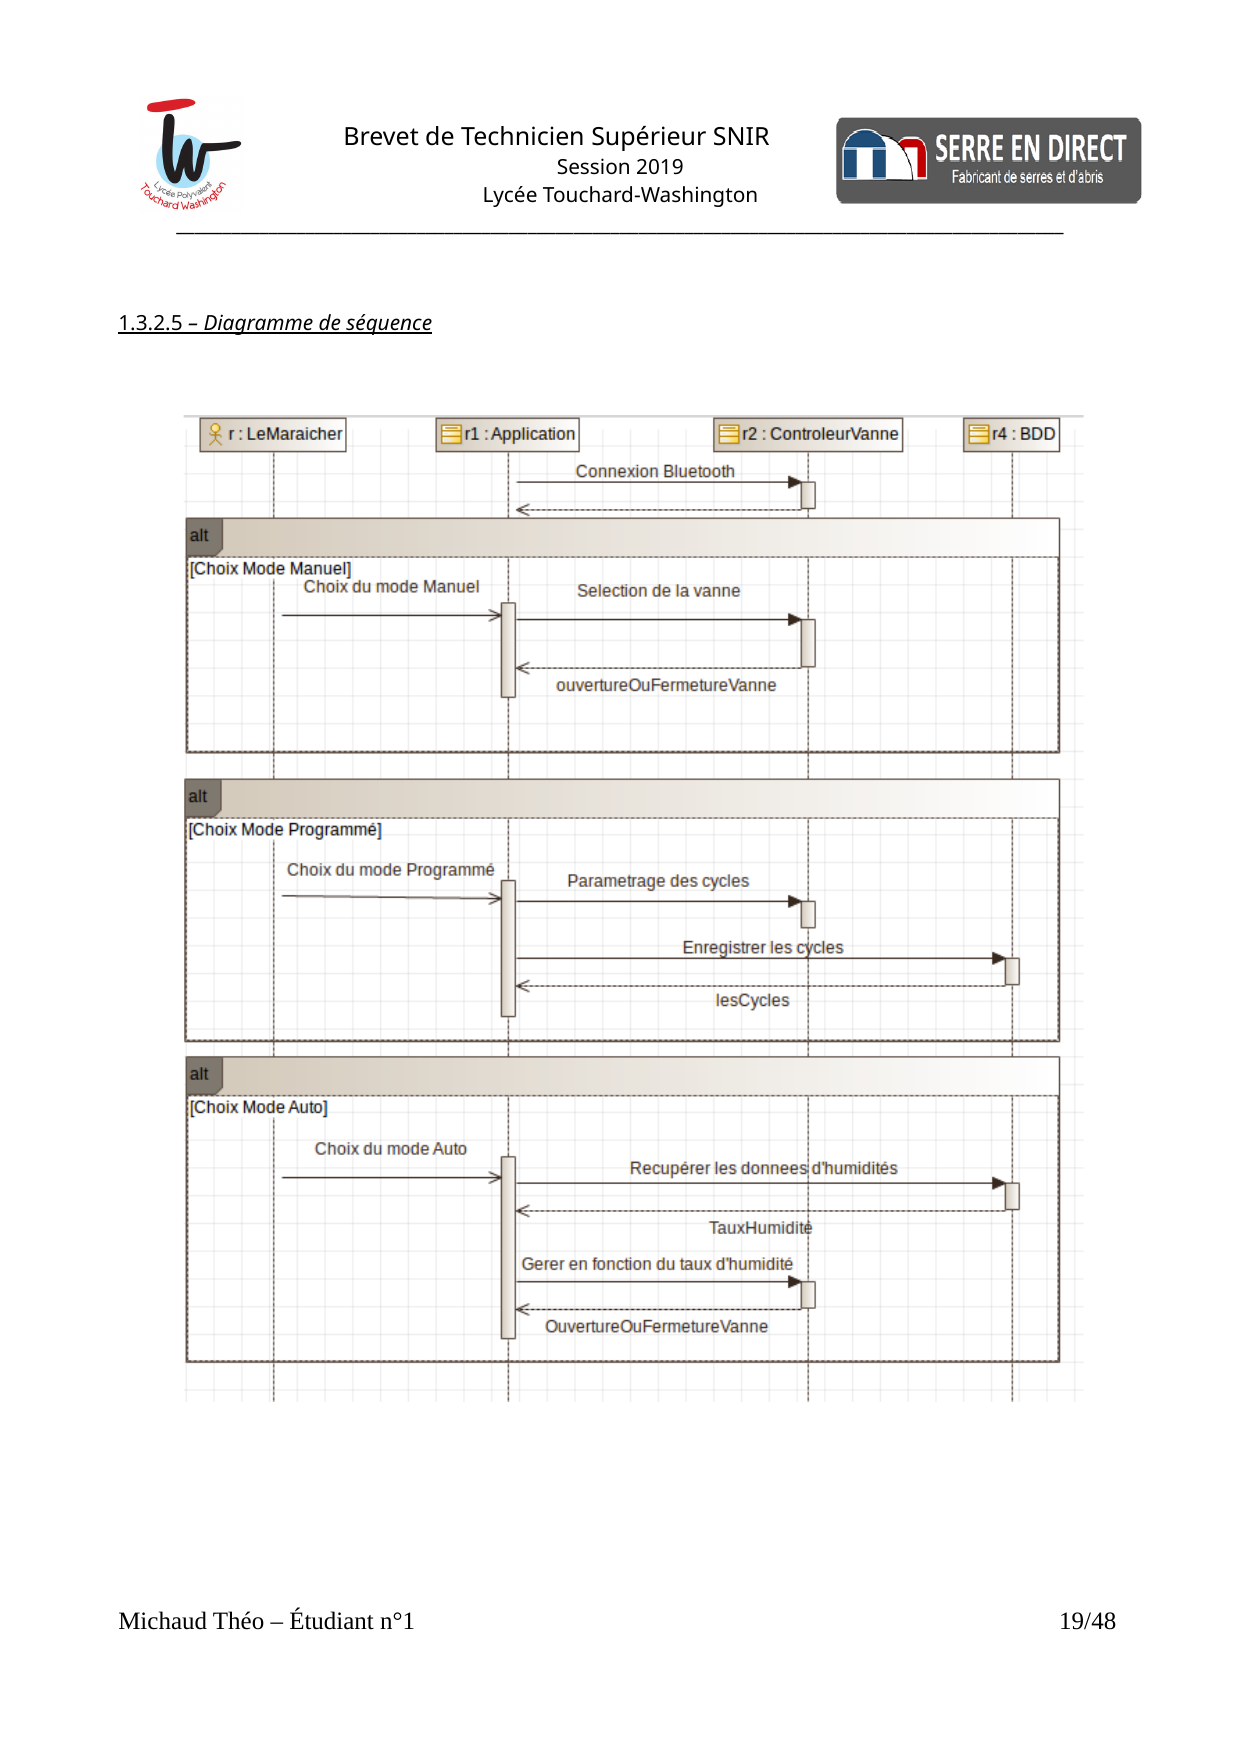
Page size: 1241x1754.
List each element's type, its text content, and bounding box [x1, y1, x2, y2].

picture [831, 115, 1145, 208]
picture [138, 95, 243, 212]
subtitle 1.3.2.5 – Diagramme de séquence [118, 308, 1122, 337]
picture [183, 415, 1084, 1402]
